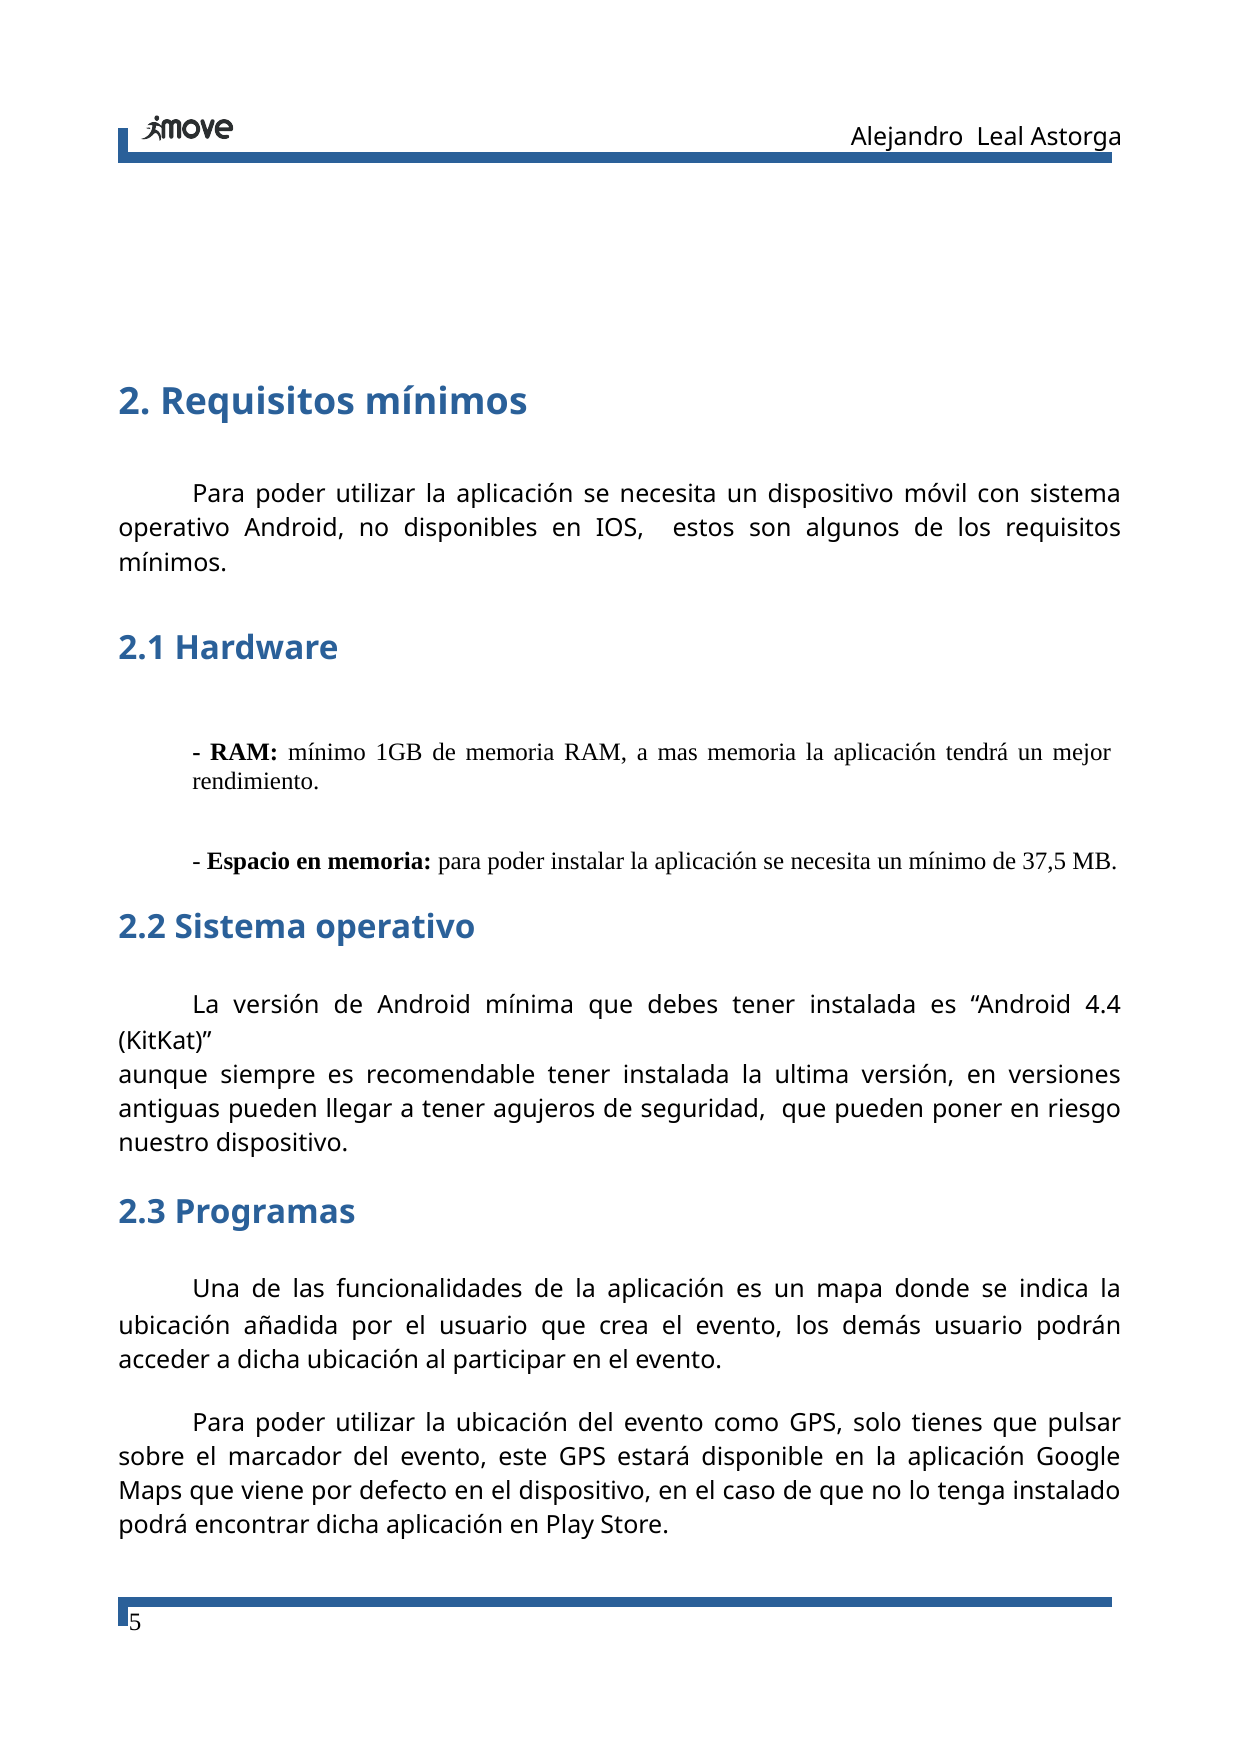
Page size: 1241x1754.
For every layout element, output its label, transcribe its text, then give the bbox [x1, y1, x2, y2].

text 2. Requisitos mínimos [118, 374, 1122, 425]
text Para poder utilizar la aplicación se necesita un dispositivo móvil con sistema operativo Android, no disponibles en IOS, estos son algunos de los requisitos mínimos. [118, 476, 1122, 578]
text Para poder utilizar la ubicación del evento como GPS, solo tienes que pulsar sobre el marcador del evento, este GPS estará disponible en la aplicación Google Maps que viene por defecto en el dispositivo, en el caso de que no lo tenga instalado podrá encontrar dicha aplicación en Play Store. [118, 1404, 1122, 1541]
picture [140, 113, 234, 141]
text Una de las funcionalidades de la aplicación es un mapa donde se indica la ubicación añadida por el usuario que crea el evento, los demás usuario podrán acceder a dicha ubicación al participar en el evento. [118, 1262, 1122, 1376]
text 2.1 Hardware [118, 624, 1122, 669]
text 2.2 Sistema operativo [118, 903, 1122, 949]
text - RAM: mínimo 1GB de memoria RAM, a mas memoria la aplicación tendrá un mejor rendimiento. [118, 737, 1122, 795]
text La versión de Android mínima que debes tener instalada es “Android 4.4 (KitKat)” [118, 977, 1122, 1057]
text aunque siempre es recomendable tener instalada la ultima versión, en versiones antiguas pueden llegar a tener agujeros de seguridad, que pueden poner en riesgo nuestro dispositivo. [118, 1057, 1122, 1159]
text 2.3 Programas [118, 1188, 1122, 1233]
text - Espacio en memoria: para poder instalar la aplicación se necesita un mínimo de 37,5 MB. [118, 846, 1122, 874]
